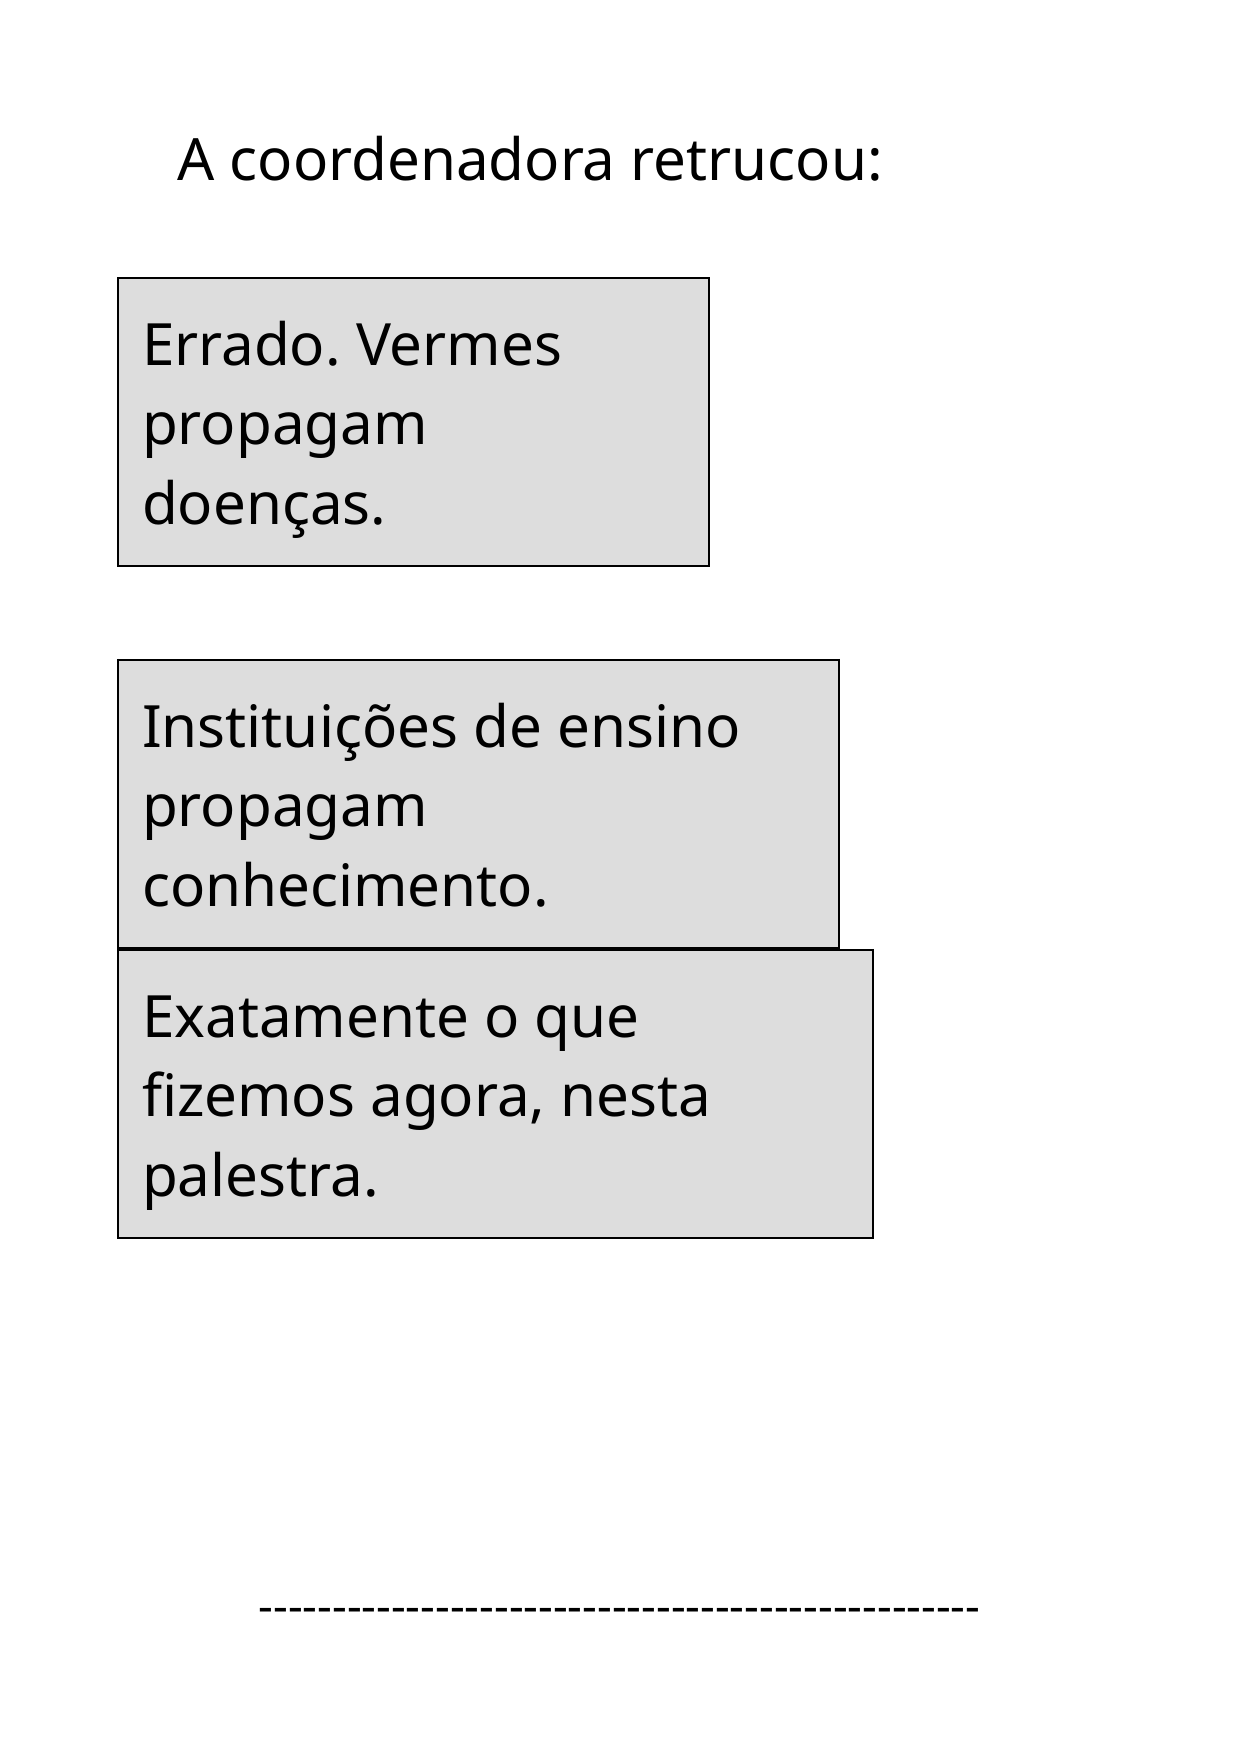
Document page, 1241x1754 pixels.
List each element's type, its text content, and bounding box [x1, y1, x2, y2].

table_header Errado. Vermes propagam doenças. [119, 279, 708, 565]
table_header Instituições de ensino propagam conhecimento. [119, 661, 838, 947]
text A coordenadora retrucou: [118, 118, 1122, 198]
table_header Exatamente o que fizemos agora, nesta palestra. [119, 951, 872, 1237]
